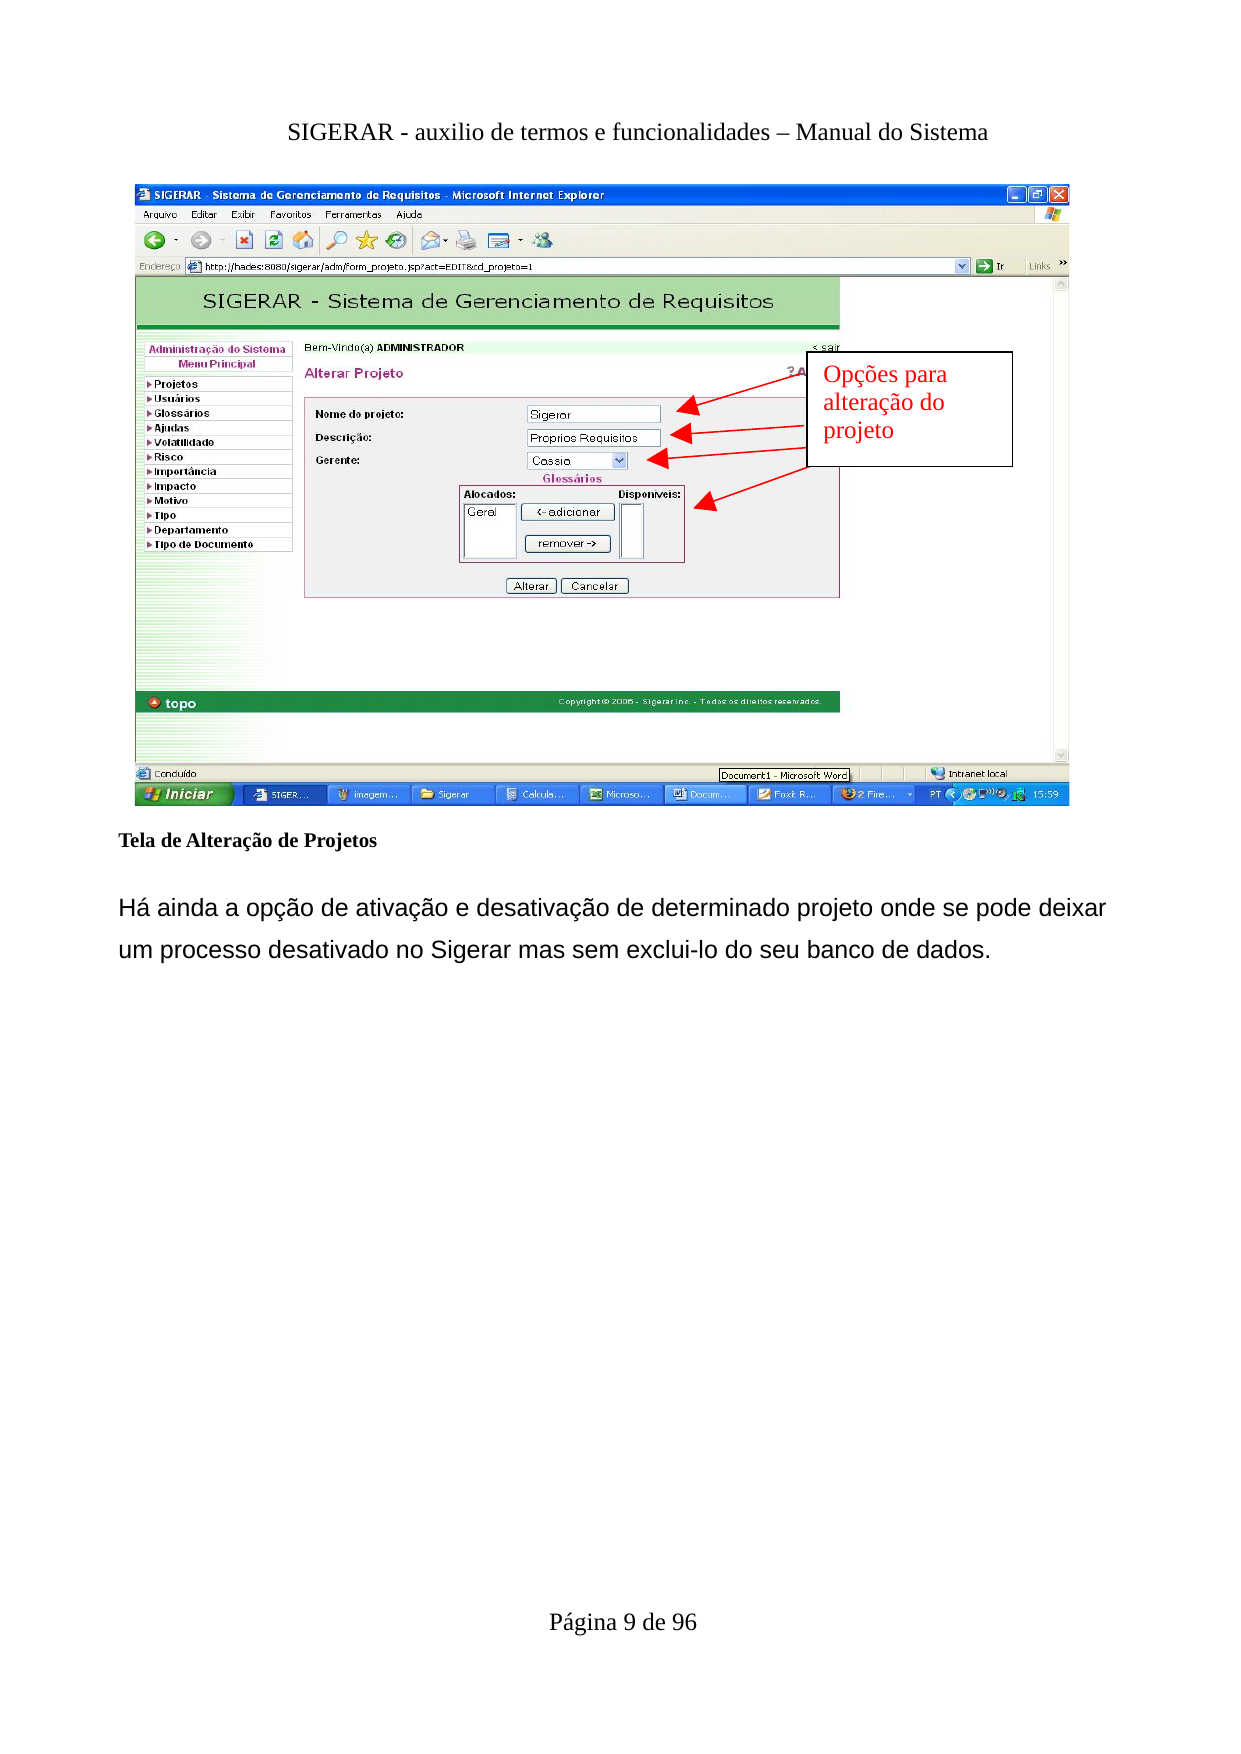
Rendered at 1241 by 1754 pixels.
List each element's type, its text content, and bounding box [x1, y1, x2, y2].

text Tela de Alteração de Projetos [118, 829, 1134, 852]
picture [134, 184, 1070, 806]
text Opções para alteração do projeto [823, 361, 996, 444]
text Há ainda a opção de ativação e desativação de determinado projeto onde se pode deixar um processo desativado no Sigerar mas sem exclui-lo do seu banco de dados. [118, 894, 1134, 964]
